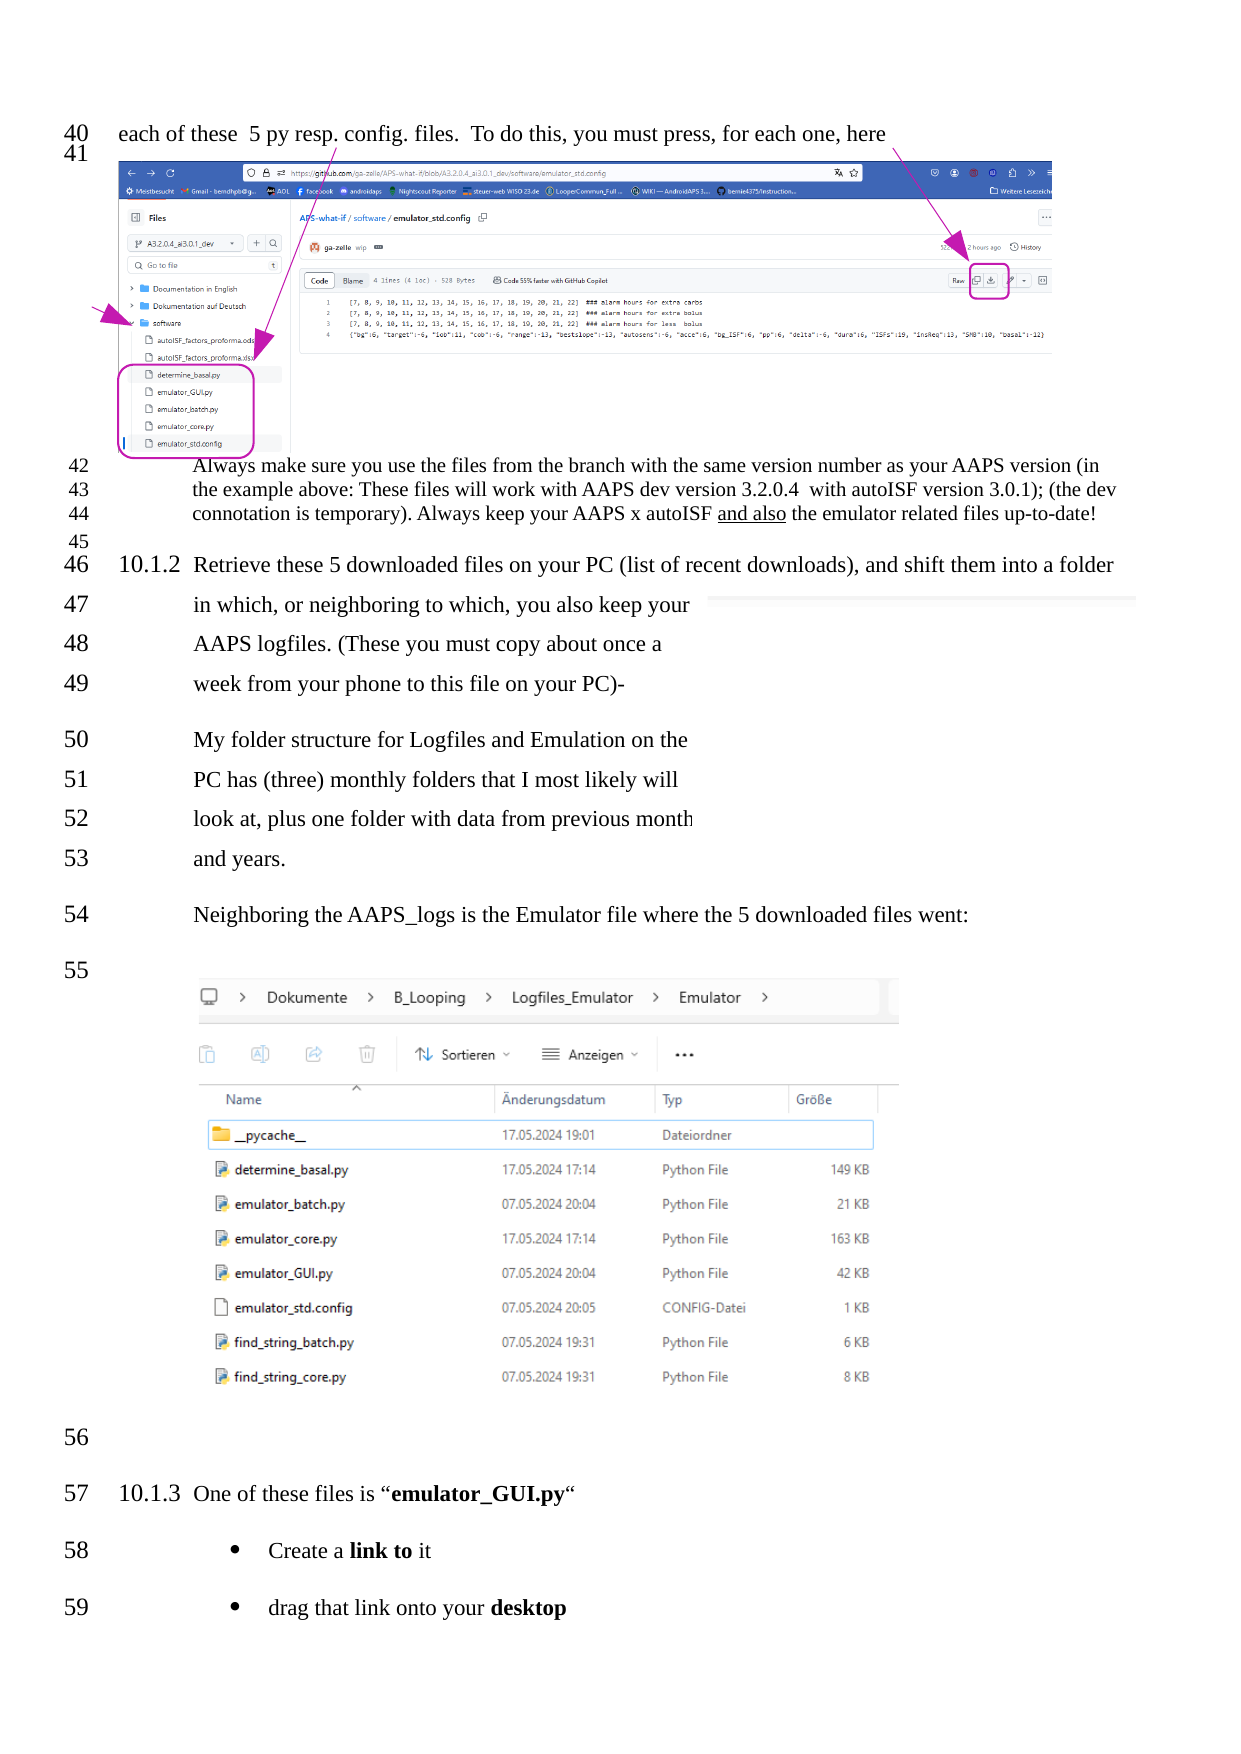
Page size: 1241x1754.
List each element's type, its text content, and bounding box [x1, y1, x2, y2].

text each of these 5 py resp. config. files. To do this, you must press, for each one, here [118, 118, 1122, 147]
list Create a link to it [231, 1537, 1122, 1564]
list drag that link onto your desktop [231, 1594, 1122, 1621]
list Retrieve these 5 downloaded files on your PC (list of recent downloads), and shift them into a folder in which, or neighboring to which, you also keep your AAPS logfiles. (These you must copy about once a week from your phone to this file on your PC)- [118, 549, 1195, 892]
list My folder structure for Logfiles and Emulation on the PC has (three) monthly folders that I most likely will look at, plus one folder with data from previous months and years. [193, 726, 692, 871]
list Neighboring the AAPS_logs is the Emulator file where the 5 downloaded files went: [193, 901, 1122, 927]
list One of these files is “emulator_GUI.py“ [118, 1478, 1122, 1506]
text Always make sure you use the files from the branch with the same version number as your AAPS version (in the example above: These files will work with AAPS dev version 3.2.0.4 with autoISF version 3.0.1); (the dev connotation is temporary). Always keep your AAPS x autoISF and also the emulator related files up-to-date! [192, 453, 1122, 525]
